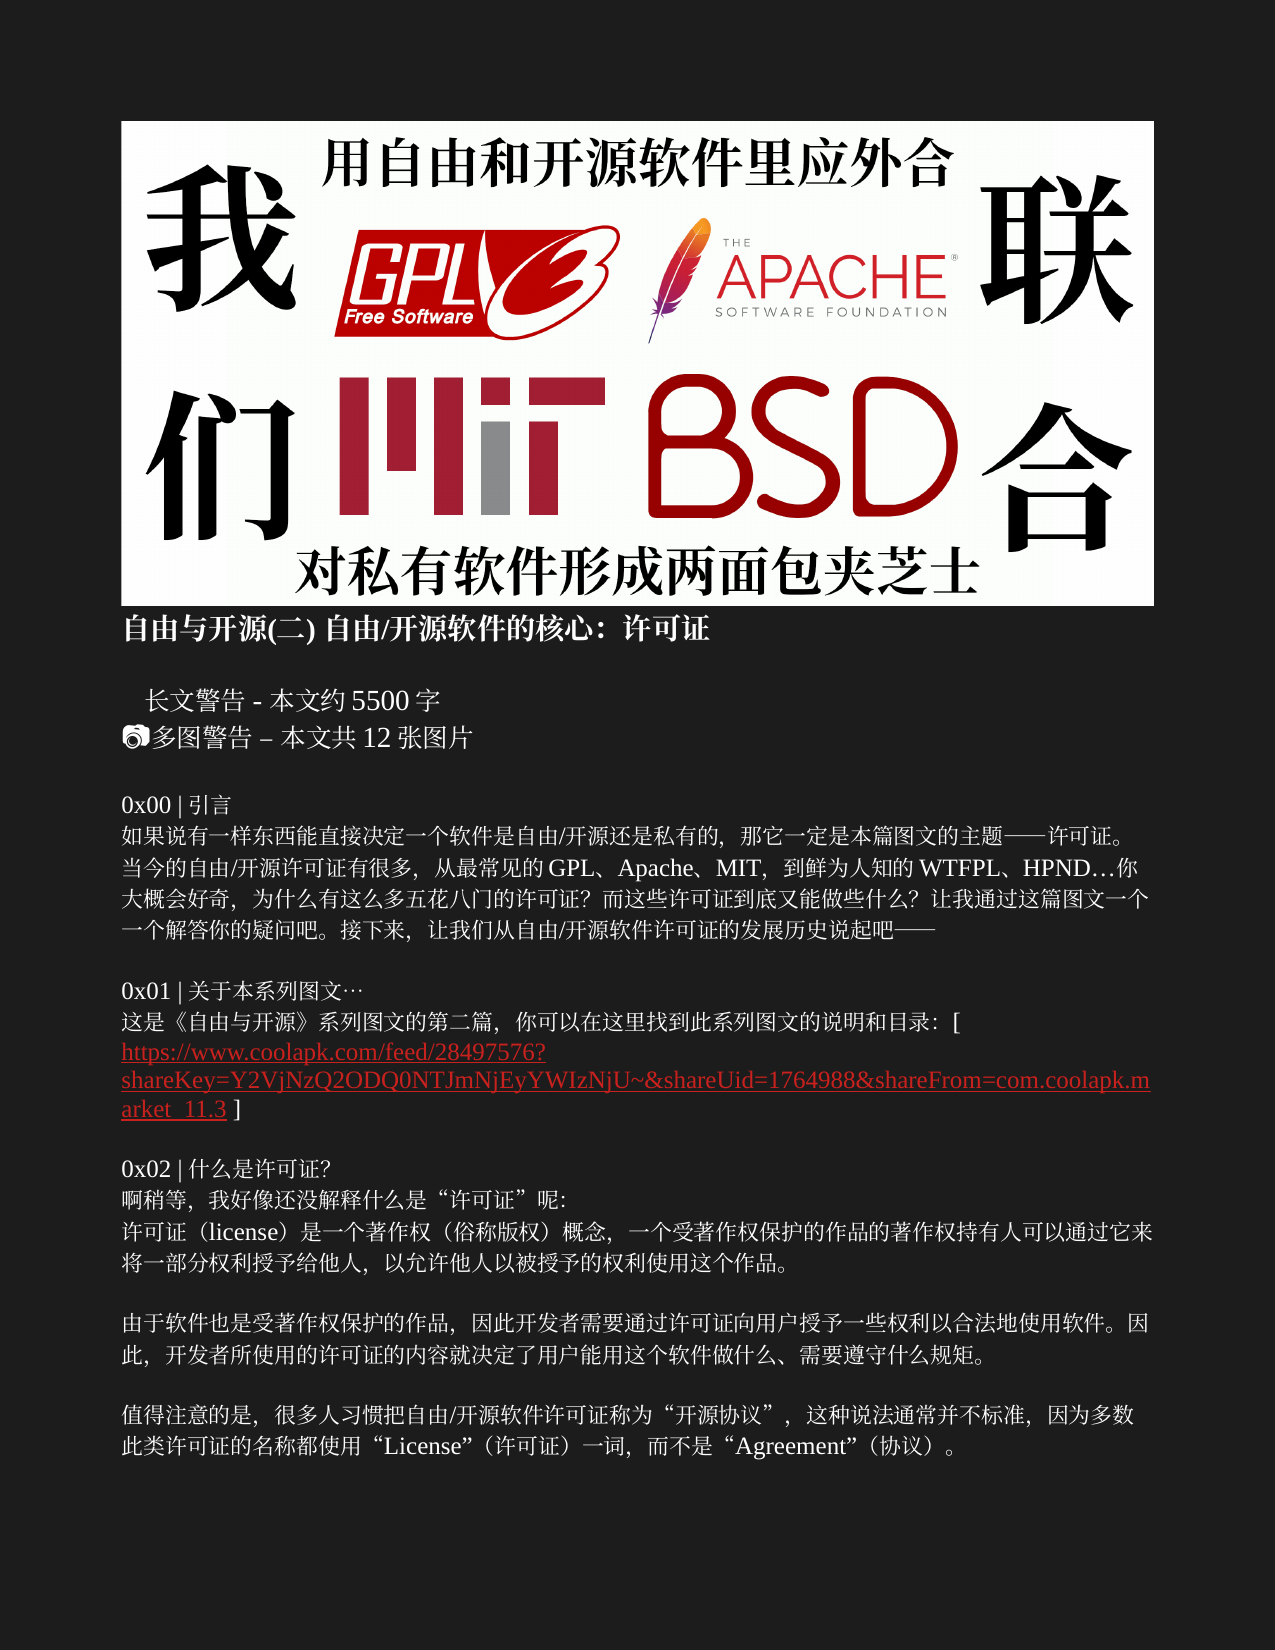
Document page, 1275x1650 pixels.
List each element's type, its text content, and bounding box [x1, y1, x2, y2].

text 这是《自由与开源》系列图文的第二篇，你可以在这里找到此系列图文的说明和目录：[ https://www.coolapk.com/feed/28497576?shareKey=Y2VjNzQ2ODQ0NTJmNjEyYWIzNjU~&shareUid=1764988&shareFrom=com.coolapk.market_11.3 ] [121, 1005, 1154, 1123]
text 自由与开源(二) 自由/开源软件的核心：许可证 [121, 606, 1154, 647]
text 0x01 | 关于本系列图文… [121, 974, 1154, 1005]
text 📃长文警告 - 本文约5500字 [121, 681, 1154, 718]
text 许可证（license）是一个著作权（俗称版权）概念，一个受著作权保护的作品的著作权持有人可以通过它来将一部分权利授予给他人，以允许他人以被授予的权利使用这个作品。 [121, 1215, 1154, 1278]
text 0x00 | 引言 [121, 788, 1154, 819]
picture [121, 121, 1154, 606]
text 由于软件也是受著作权保护的作品，因此开发者需要通过许可证向用户授予一些权利以合法地使用软件。因此，开发者所使用的许可证的内容就决定了用户能用这个软件做什么、需要遵守什么规矩。 [121, 1306, 1154, 1369]
text 0x02 | 什么是许可证？ [121, 1152, 1154, 1183]
text 啊稍等，我好像还没解释什么是“许可证”呢： [121, 1183, 1154, 1215]
text 📷多图警告 – 本文共12张图片 [121, 718, 1154, 754]
text 值得注意的是，很多人习惯把自由/开源软件许可证称为“开源协议”，这种说法通常并不标准，因为多数此类许可证的名称都使用“License”（许可证）一词，而不是“Agreement”（协议）。 [121, 1398, 1154, 1461]
text 如果说有一样东西能直接决定一个软件是自由/开源还是私有的，那它一定是本篇图文的主题——许可证。当今的自由/开源许可证有很多，从最常见的GPL、Apache、MIT，到鲜为人知的WTFPL、HPND…你大概会好奇，为什么有这么多五花八门的许可证？而这些许可证到底又能做些什么？让我通过这篇图文一个一个解答你的疑问吧。接下来，让我们从自由/开源软件许可证的发展历史说起吧—— [121, 819, 1154, 945]
